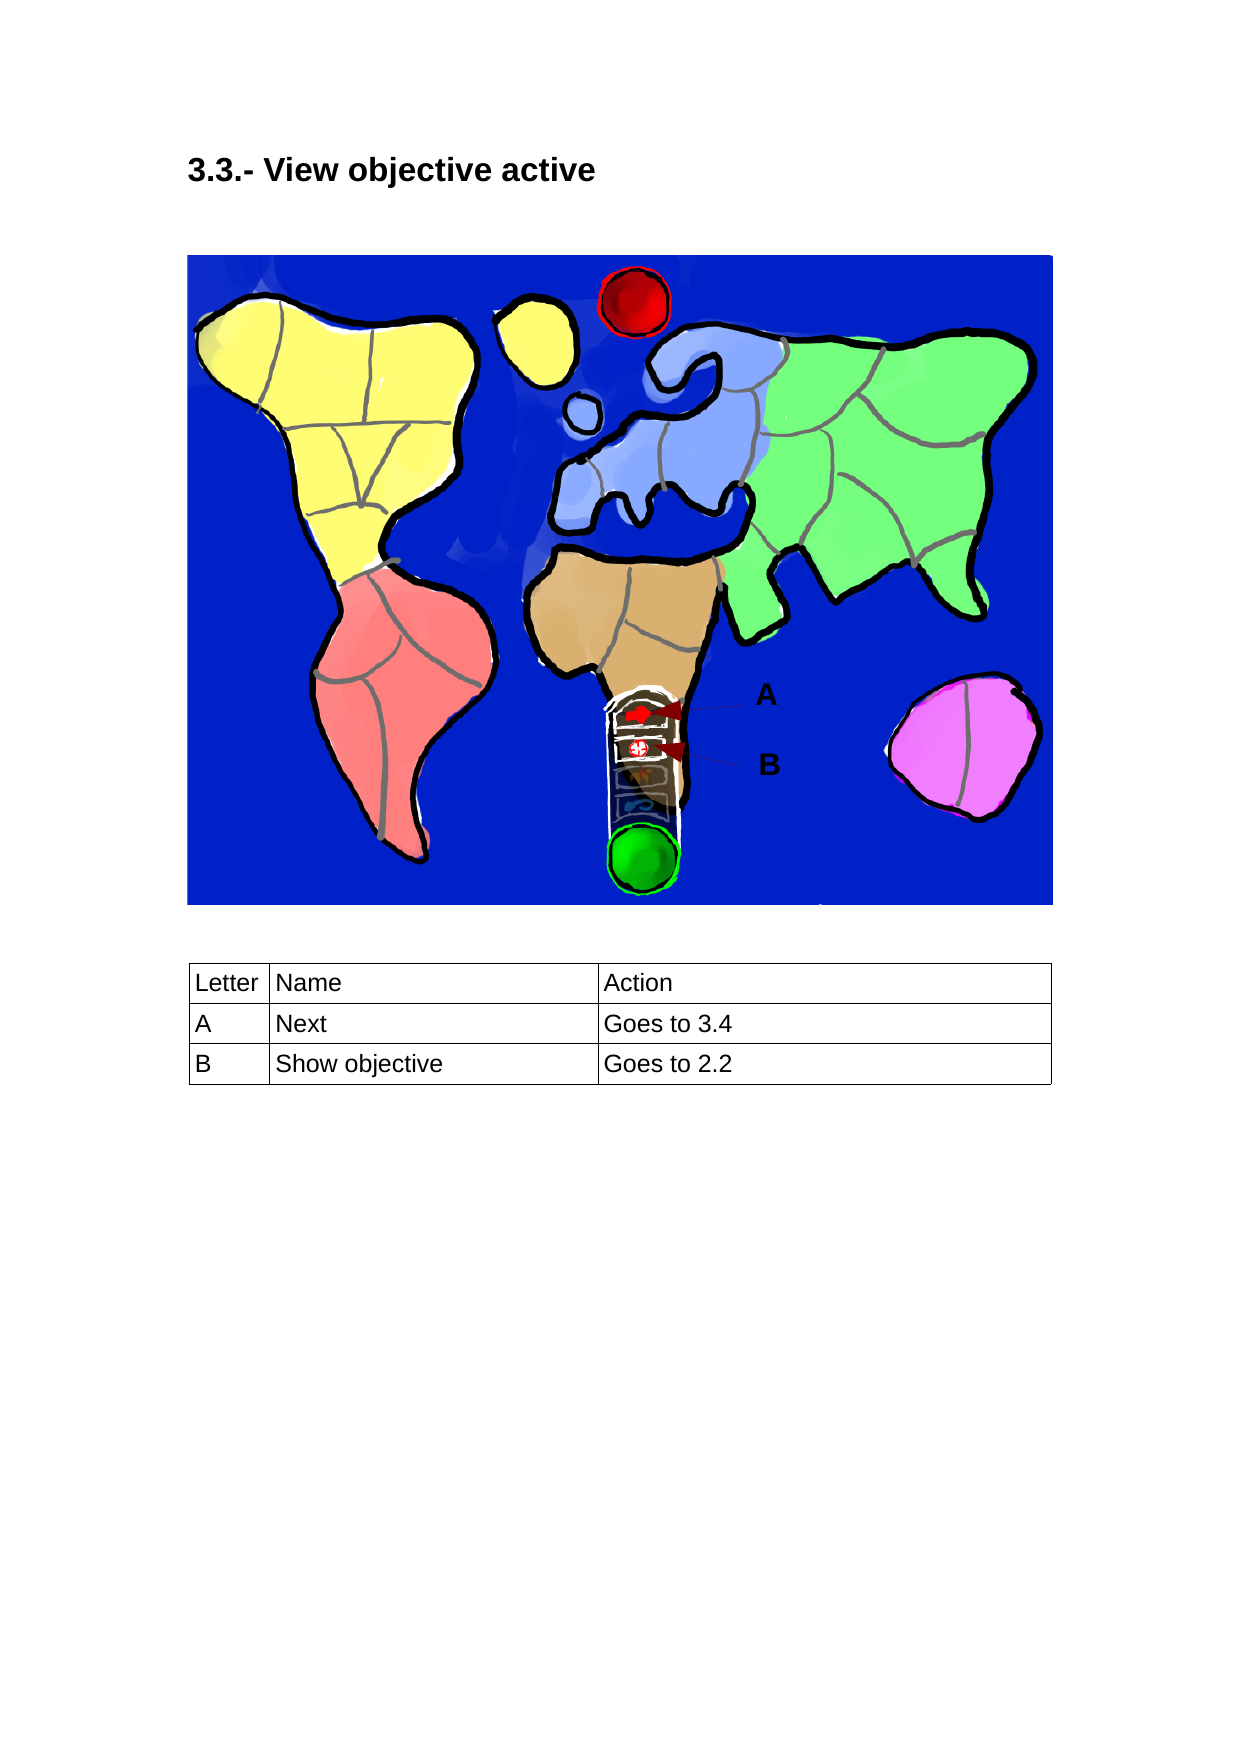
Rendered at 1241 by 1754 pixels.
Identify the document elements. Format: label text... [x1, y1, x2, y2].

table_cell Show objective [270, 1044, 598, 1083]
table_cell Goes to 3.4 [599, 1004, 1051, 1043]
table_cell Next [270, 1004, 598, 1043]
table_cell B [190, 1044, 269, 1083]
table_header Action [599, 964, 1051, 1003]
table_cell A [190, 1004, 269, 1043]
picture [187, 255, 1053, 905]
table_header Name [270, 964, 598, 1003]
text 3.3.- View objective active [187, 150, 1053, 188]
table_cell Goes to 2.2 [599, 1044, 1051, 1083]
table_header Letter [190, 964, 269, 1003]
